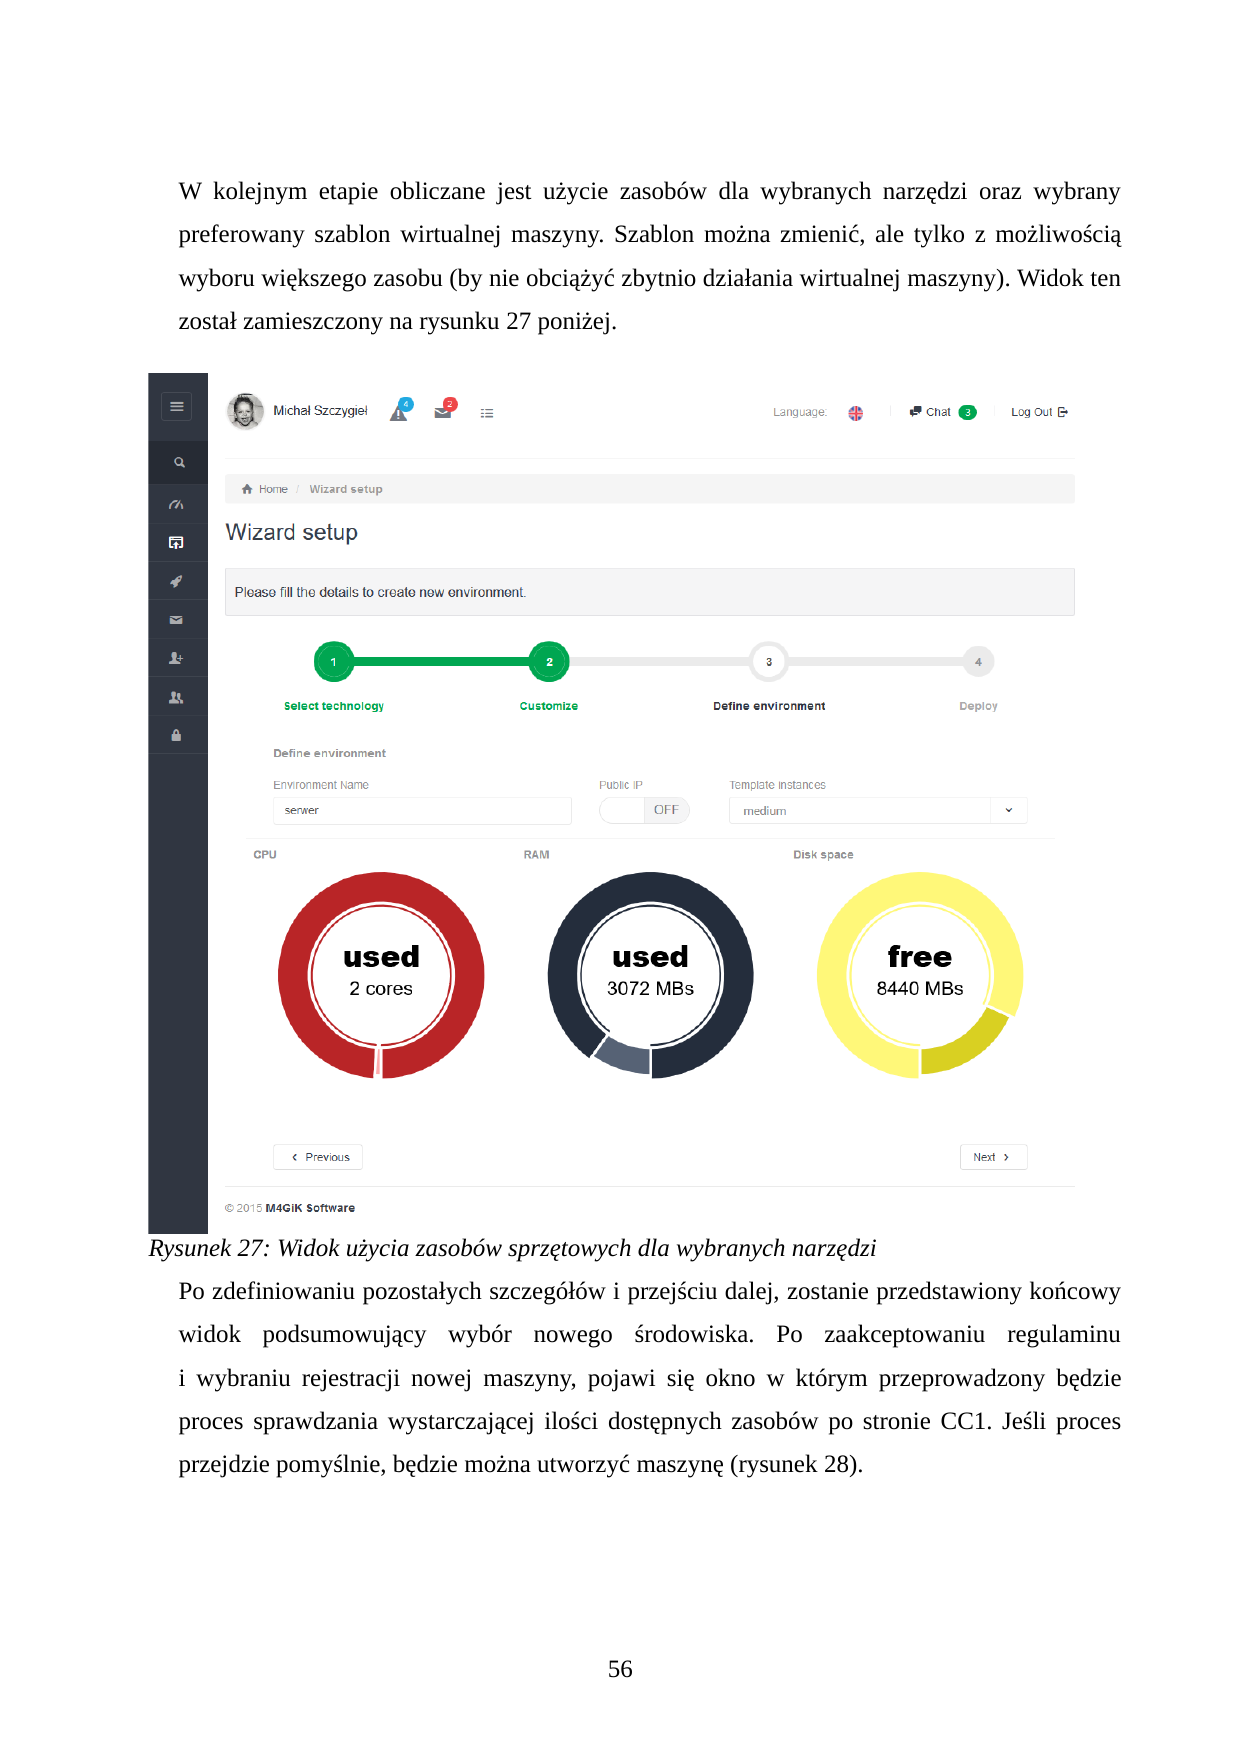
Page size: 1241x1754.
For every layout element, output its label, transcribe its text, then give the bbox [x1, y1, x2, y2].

text W kolejnym etapie obliczane jest użycie zasobów dla wybranych narzędzi oraz wybrany preferowany szablon wirtualnej maszyny. Szablon można zmienić, ale tylko z możliwością wyboru większego zasobu (by nie obciążyć zbytnio działania wirtualnej maszyny). Widok ten został zamieszczony na rysunku 27 poniżej. [178, 176, 1122, 334]
text Rysunek 27: Widok użycia zasobów sprzętowych dla wybranych narzędzi [148, 1234, 1092, 1262]
text Po zdefiniowaniu pozostałych szczegółów i przejściu dalej, zostanie przedstawiony końcowy widok podsumowujący wybór nowego środowiska. Po zaakceptowaniu regulaminu i wybraniu rejestracji nowej maszyny, pojawi się okno w którym przeprowadzony będzie proces sprawdzania wystarczającej ilości dostępnych zasobów po stronie CC1. Jeśli proces przejdzie pomyślnie, będzie można utworzyć maszynę (rysunek 28). [148, 361, 1122, 1478]
picture [148, 373, 1092, 1234]
